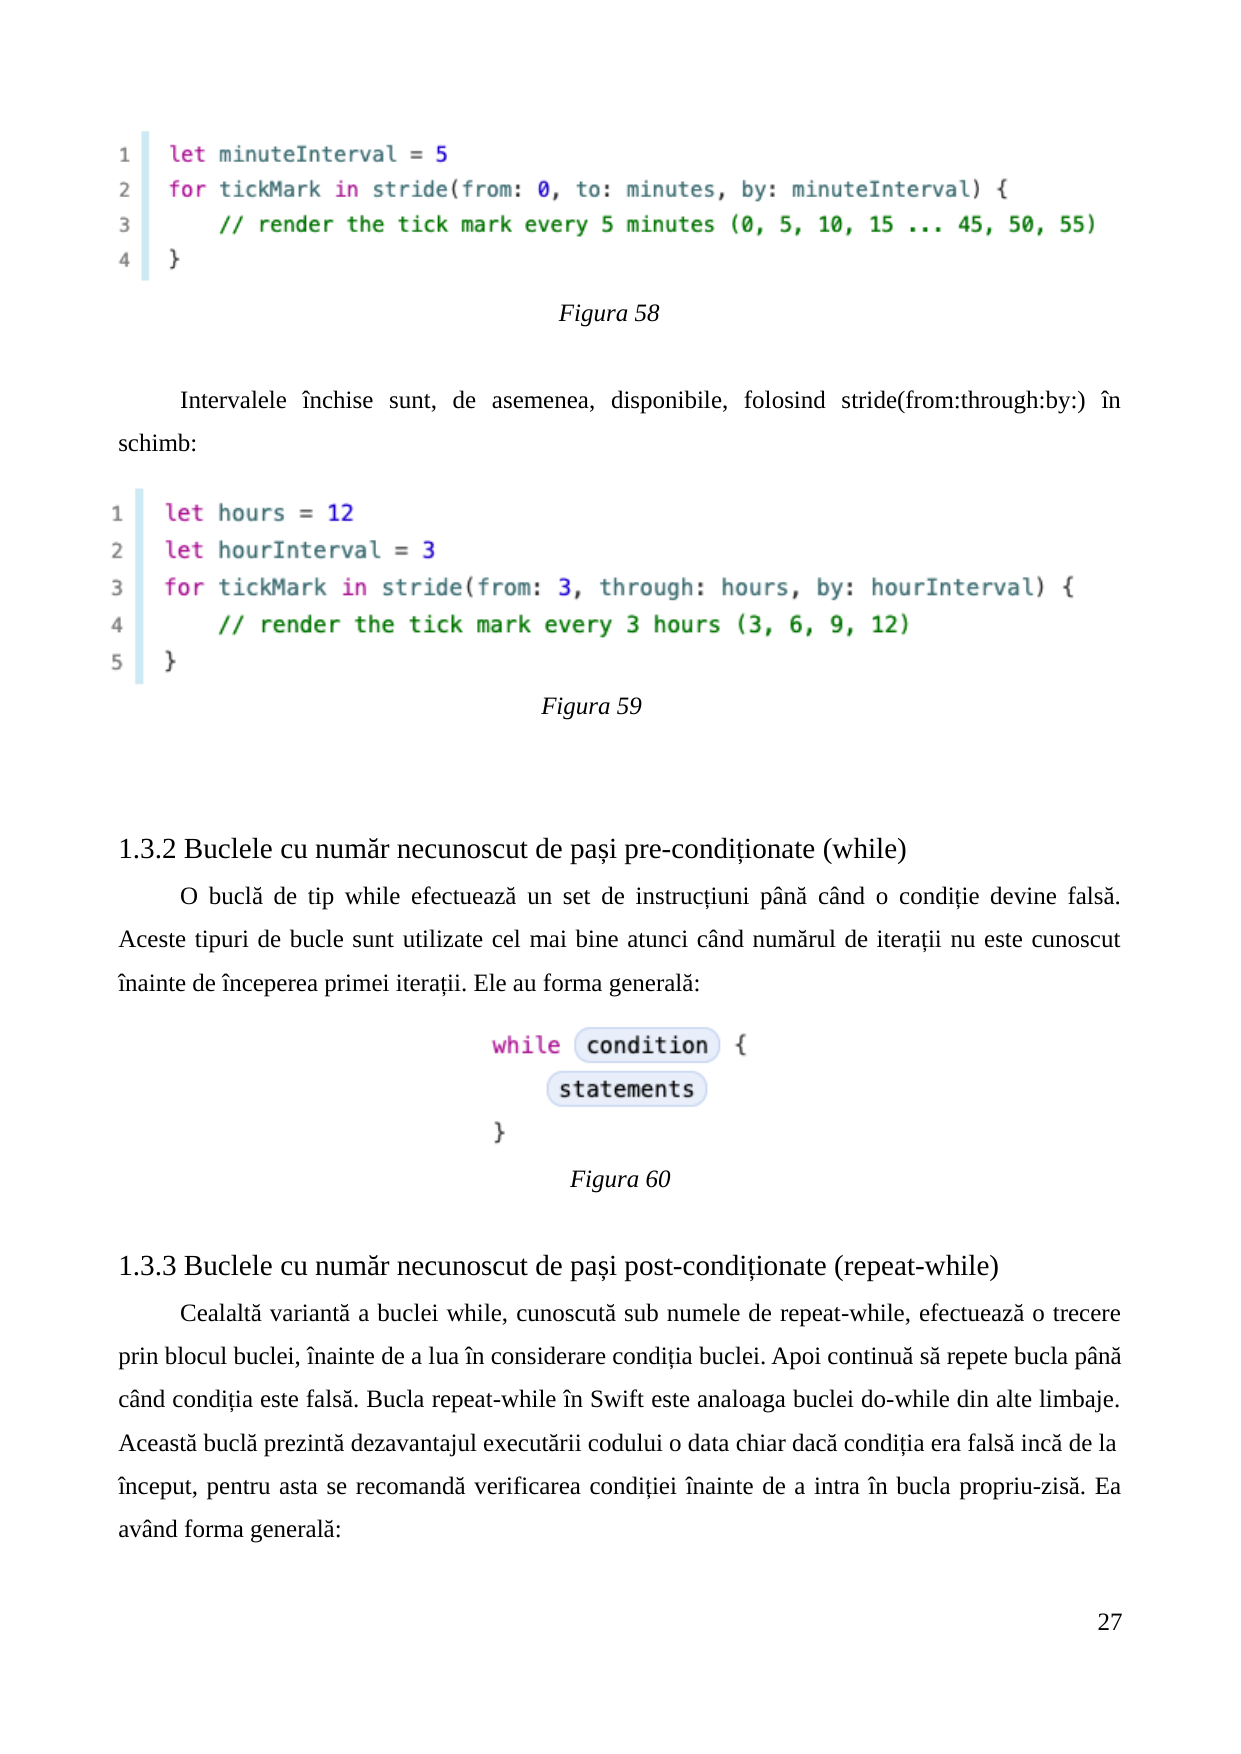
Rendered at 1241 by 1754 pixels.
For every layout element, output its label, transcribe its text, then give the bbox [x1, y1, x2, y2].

text Figura 58 [107, 293, 1111, 326]
text O buclă de tip while efectuează un set de instrucțiuni până când o condiție devine falsă. Aceste tipuri de bucle sunt utilizate cel mai bine atunci când numărul de iterații nu este cunoscut înainte de începerea primei iterații. Ele au forma generală: [118, 881, 1122, 996]
picture [107, 130, 1112, 293]
text Figura 59 [100, 686, 1083, 720]
picture [471, 1021, 769, 1159]
text Figura 60 [471, 1159, 769, 1193]
picture [100, 484, 1083, 686]
text Intervalele închise sunt, de asemenea, disponibile, folosind stride(from:through:by:) în schimb: [118, 385, 1122, 457]
text început, pentru asta se recomandă verificarea condiției înainte de a intra în bucla propriu-zisă. Ea având forma generală: [118, 1471, 1122, 1543]
subtitle 1.3.3 Buclele cu număr necunoscut de pași post-condiționate (repeat-while) [118, 1248, 1122, 1281]
subtitle 1.3.2 Buclele cu număr necunoscut de pași pre-condiționate (while) [118, 831, 1122, 864]
text Cealaltă variantă a buclei while, cunoscută sub numele de repeat-while, efectuează o trecere prin blocul buclei, înainte de a lua în considerare condiția buclei. Apoi continuă să repete bucla până când condiția este falsă. Bucla repeat-while în Swift este analoaga buclei do-while din alte limbaje. Această buclă prezintă dezavantajul executării codului o data chiar dacă condiția era falsă incă de la [118, 1298, 1122, 1456]
